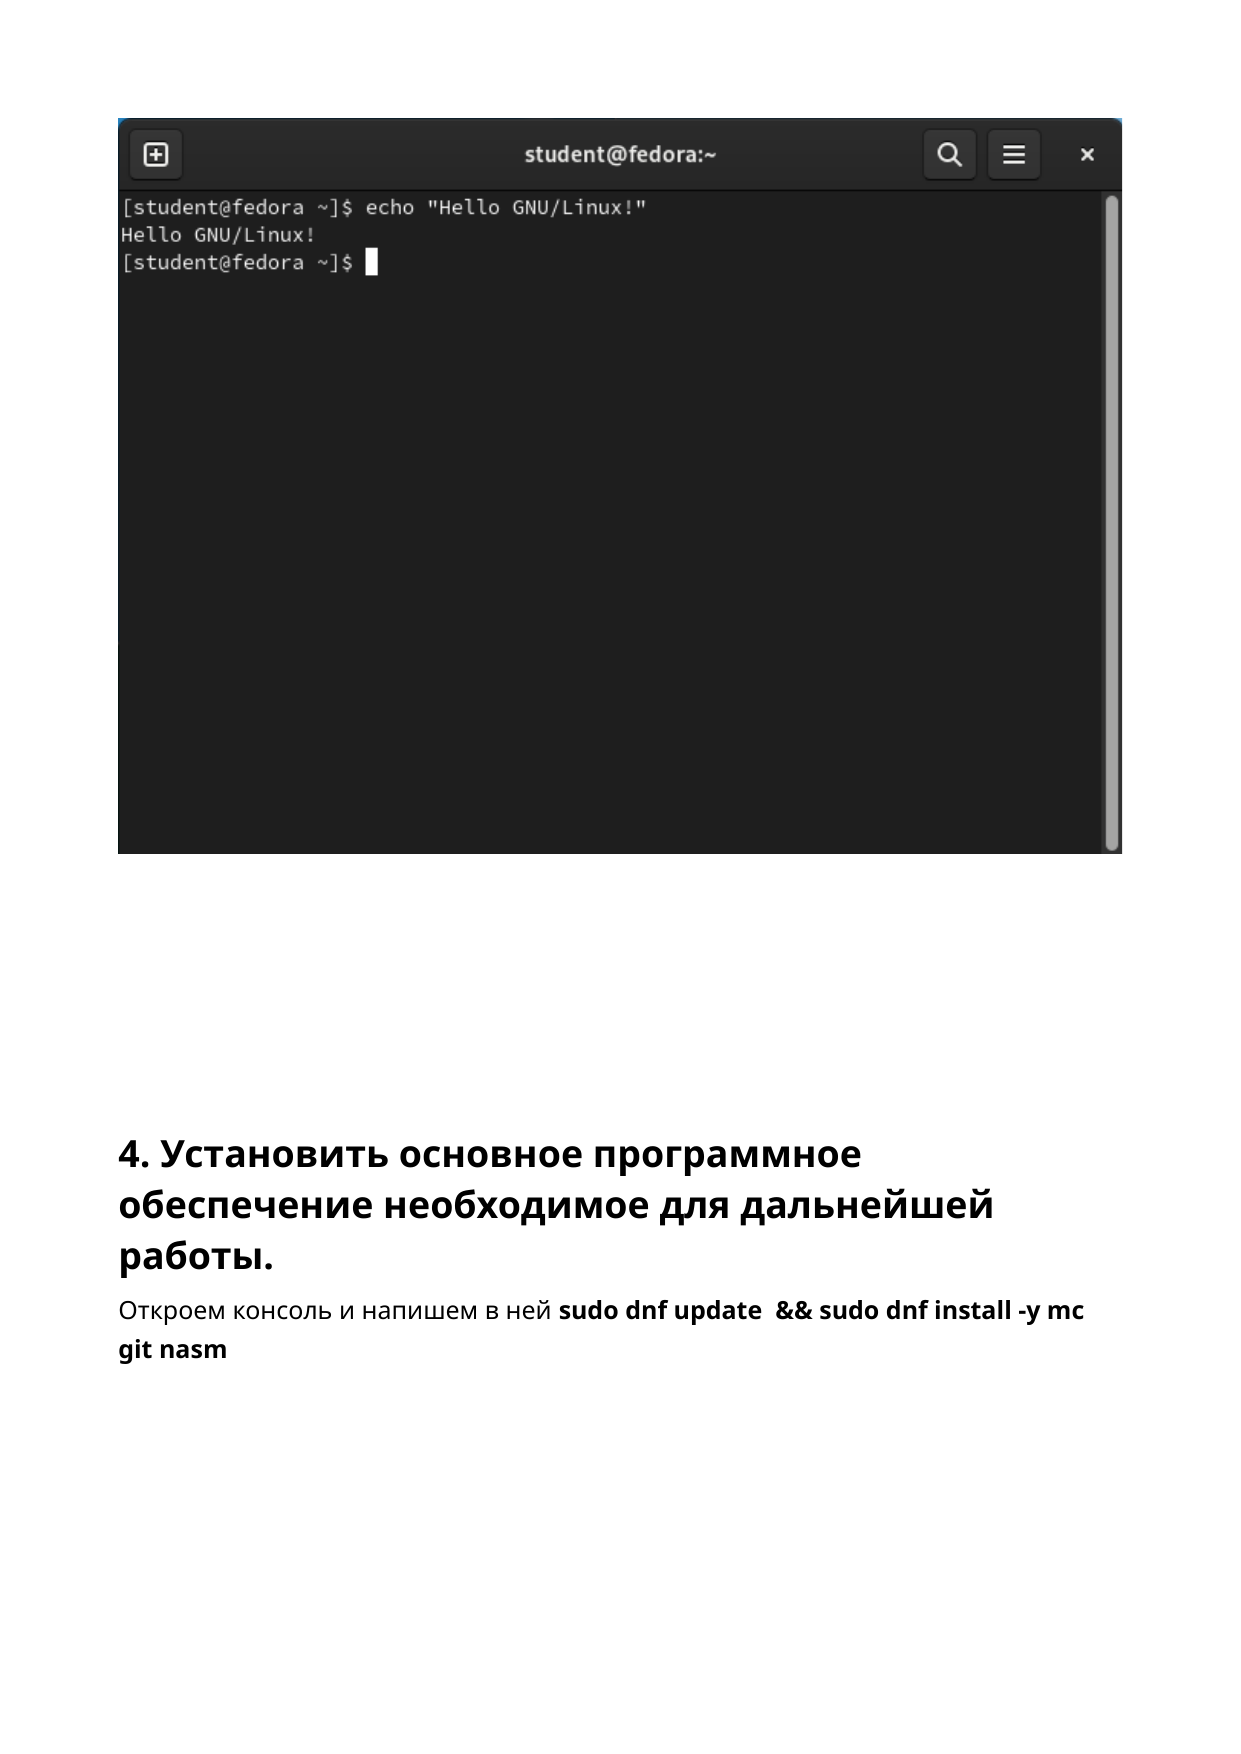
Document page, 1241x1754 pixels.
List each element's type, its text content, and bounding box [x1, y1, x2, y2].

subtitle 4. Установить основное программное обеспечение необходимое для дальнейшей работы. [118, 1127, 1122, 1281]
picture [118, 118, 1123, 854]
text Откроем консоль и напишем в ней sudo dnf update && sudo dnf install -y mc git nasm [118, 1293, 1122, 1366]
